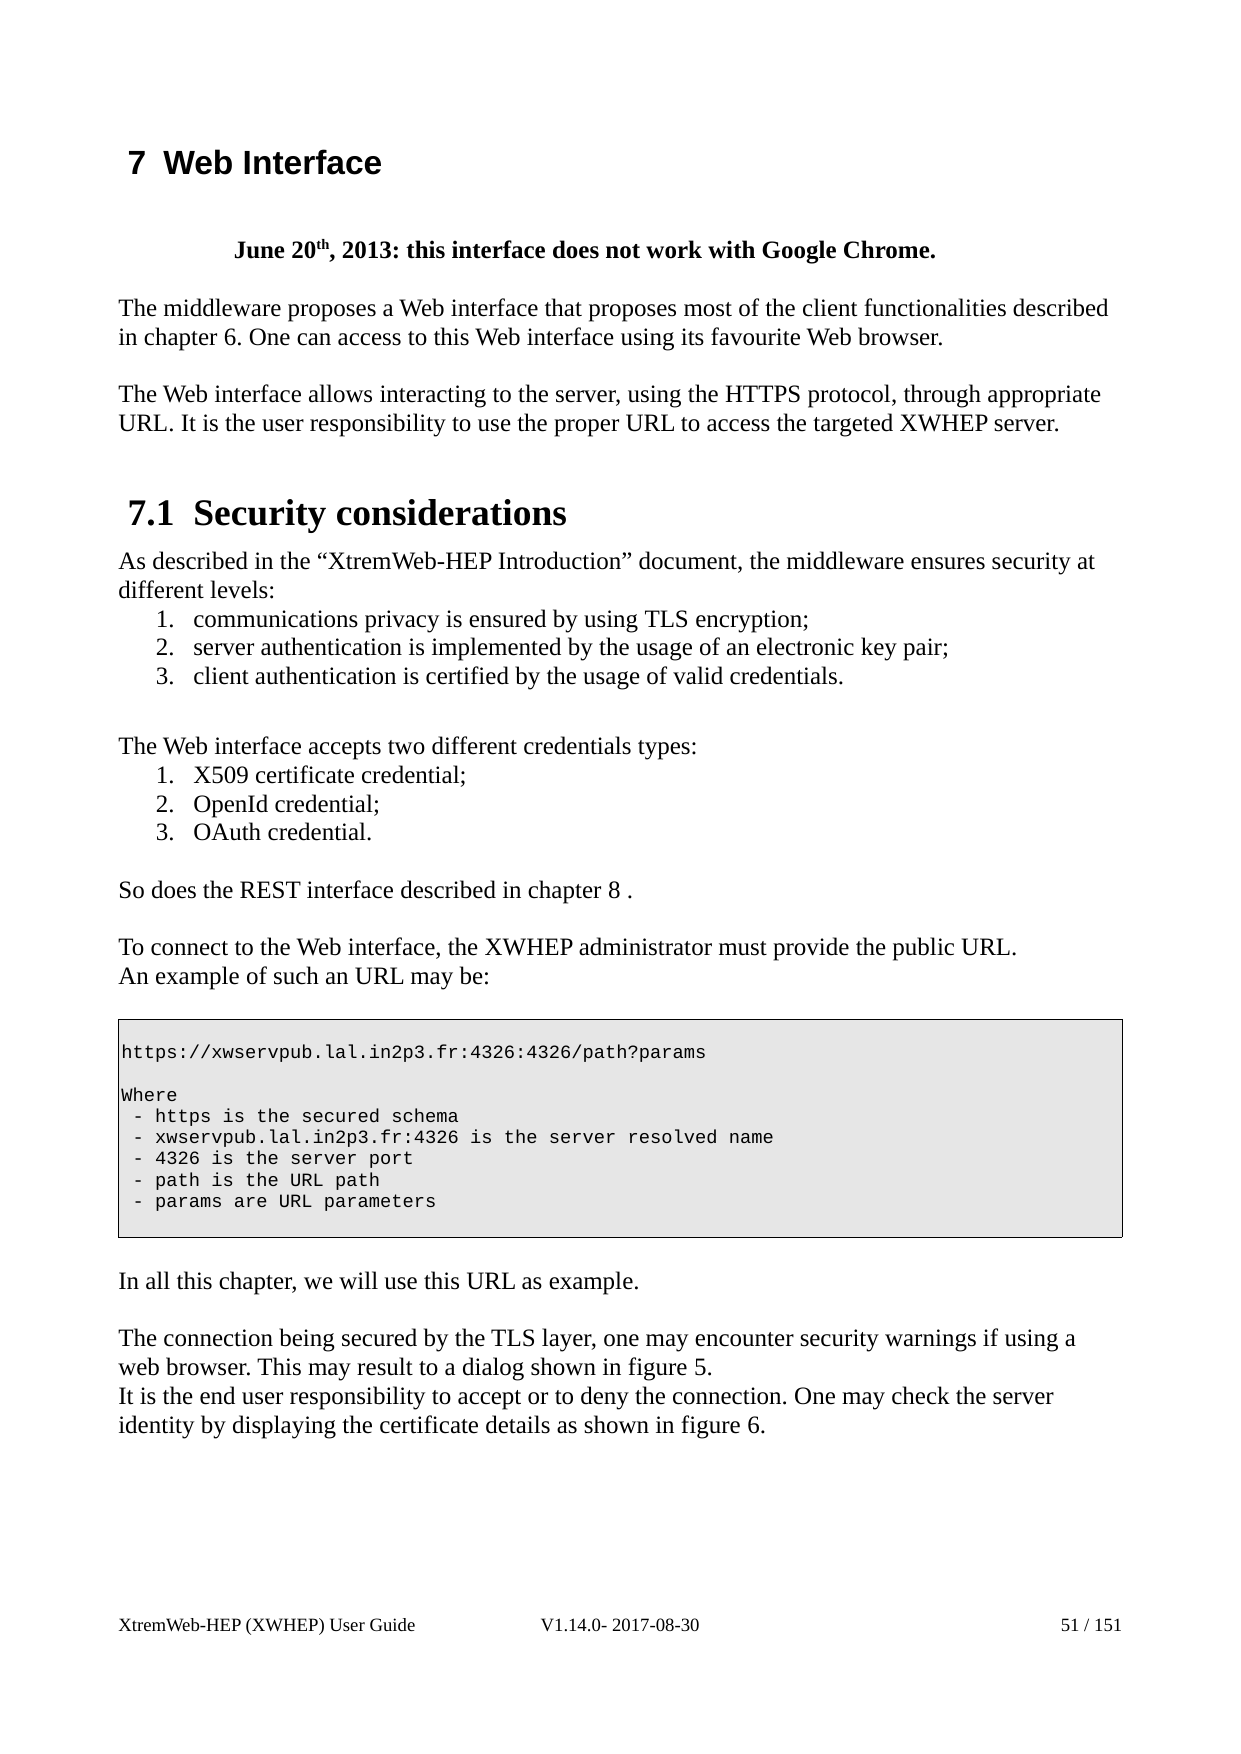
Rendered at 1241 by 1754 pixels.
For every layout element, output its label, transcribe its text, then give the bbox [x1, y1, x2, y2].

text - params are URL parameters [119, 1189, 1122, 1210]
text To connect to the Web interface, the XWHEP administrator must provide the public URL. [118, 932, 1122, 961]
text In all this chapter, we will use this URL as example. [118, 1266, 1122, 1295]
list OAuth credential. [156, 817, 1122, 846]
text The Web interface accepts two different credentials types: [118, 731, 1122, 760]
list X509 certificate credential; [156, 760, 1122, 789]
list communications privacy is ensured by using TLS encryption; [156, 604, 1122, 632]
text - xwservpub.lal.in2p3.fr:4326 is the server resolved name [119, 1125, 1122, 1146]
text - path is the URL path [119, 1167, 1122, 1189]
text It is the end user responsibility to accept or to deny the connection. One may check the server identity by displaying the certificate details as shown in figure 6. [118, 1381, 1122, 1438]
text As described in the “XtremWeb-HEP Introduction” document, the middleware ensures security at different levels: [118, 546, 1122, 604]
text The connection being secured by the TLS layer, one may encounter security warnings if using a web browser. This may result to a dialog shown in figure 5. [118, 1323, 1122, 1381]
list OpenId credential; [156, 789, 1122, 817]
subtitle Web Interface [118, 143, 1122, 182]
text - https is the secured schema [119, 1104, 1122, 1125]
text Where [119, 1082, 1122, 1104]
text June 20th, 2013: this interface does not work with Google Chrome. [233, 236, 1004, 264]
text The middleware proposes a Web interface that proposes most of the client functionalities described in chapter 6. One can access to this Web interface using its favourite Web browser. [118, 293, 1122, 351]
text - 4326 is the server port [119, 1146, 1122, 1167]
subtitle Security considerations [118, 491, 1122, 534]
text The Web interface allows interacting to the server, using the HTTPS protocol, through appropriate URL. It is the user responsibility to use the proper URL to access the targeted XWHEP server. [118, 379, 1122, 437]
text https://xwservpub.lal.in2p3.fr:4326:4326/path?params [119, 1040, 1122, 1061]
list client authentication is certified by the usage of valid credentials. [156, 661, 1122, 690]
list server authentication is implemented by the usage of an electronic key pair; [156, 632, 1122, 661]
text So does the REST interface described in chapter8. [118, 875, 1122, 904]
text An example of such an URL may be: [118, 961, 1122, 990]
